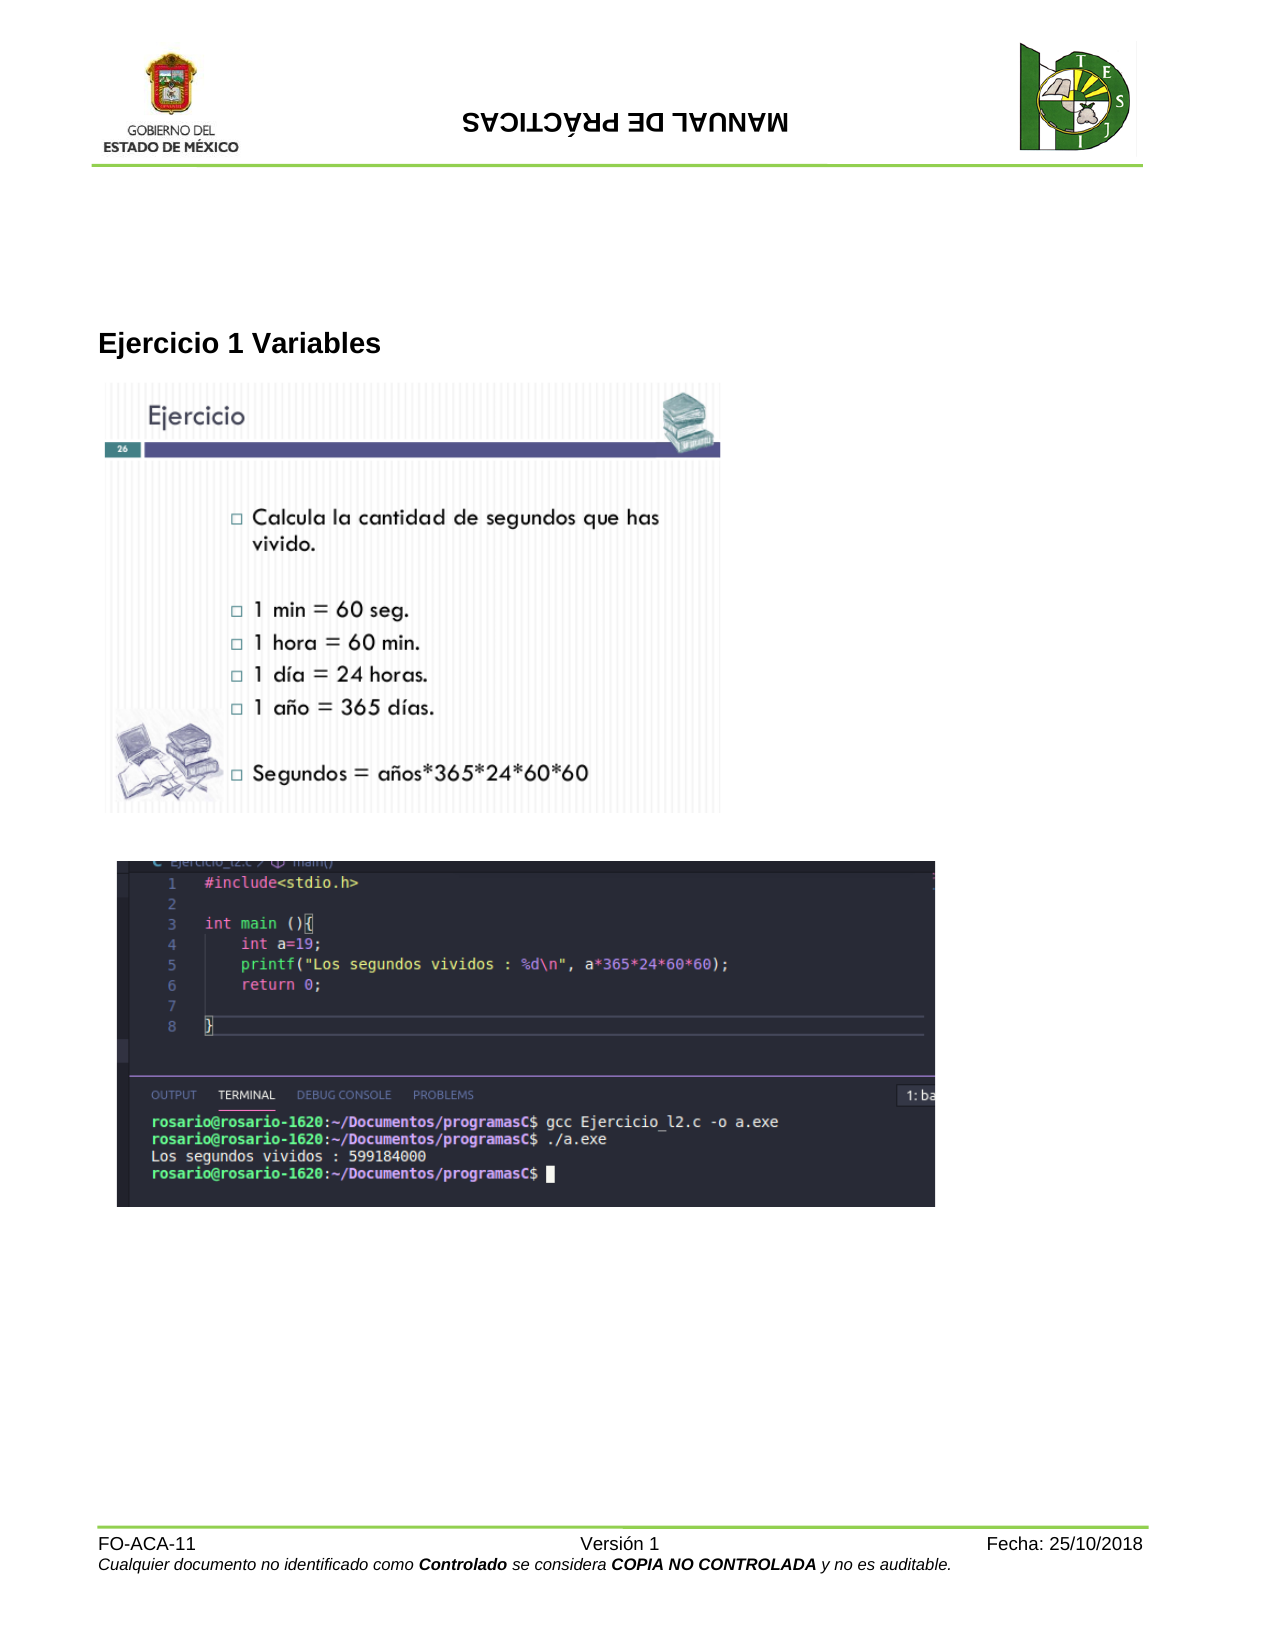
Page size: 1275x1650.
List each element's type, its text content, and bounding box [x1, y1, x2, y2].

text Ejercicio 1 Variables [98, 326, 1183, 360]
picture [93, 378, 211, 813]
picture [1018, 41, 1137, 157]
picture [116, 861, 936, 1207]
picture [95, 42, 241, 161]
